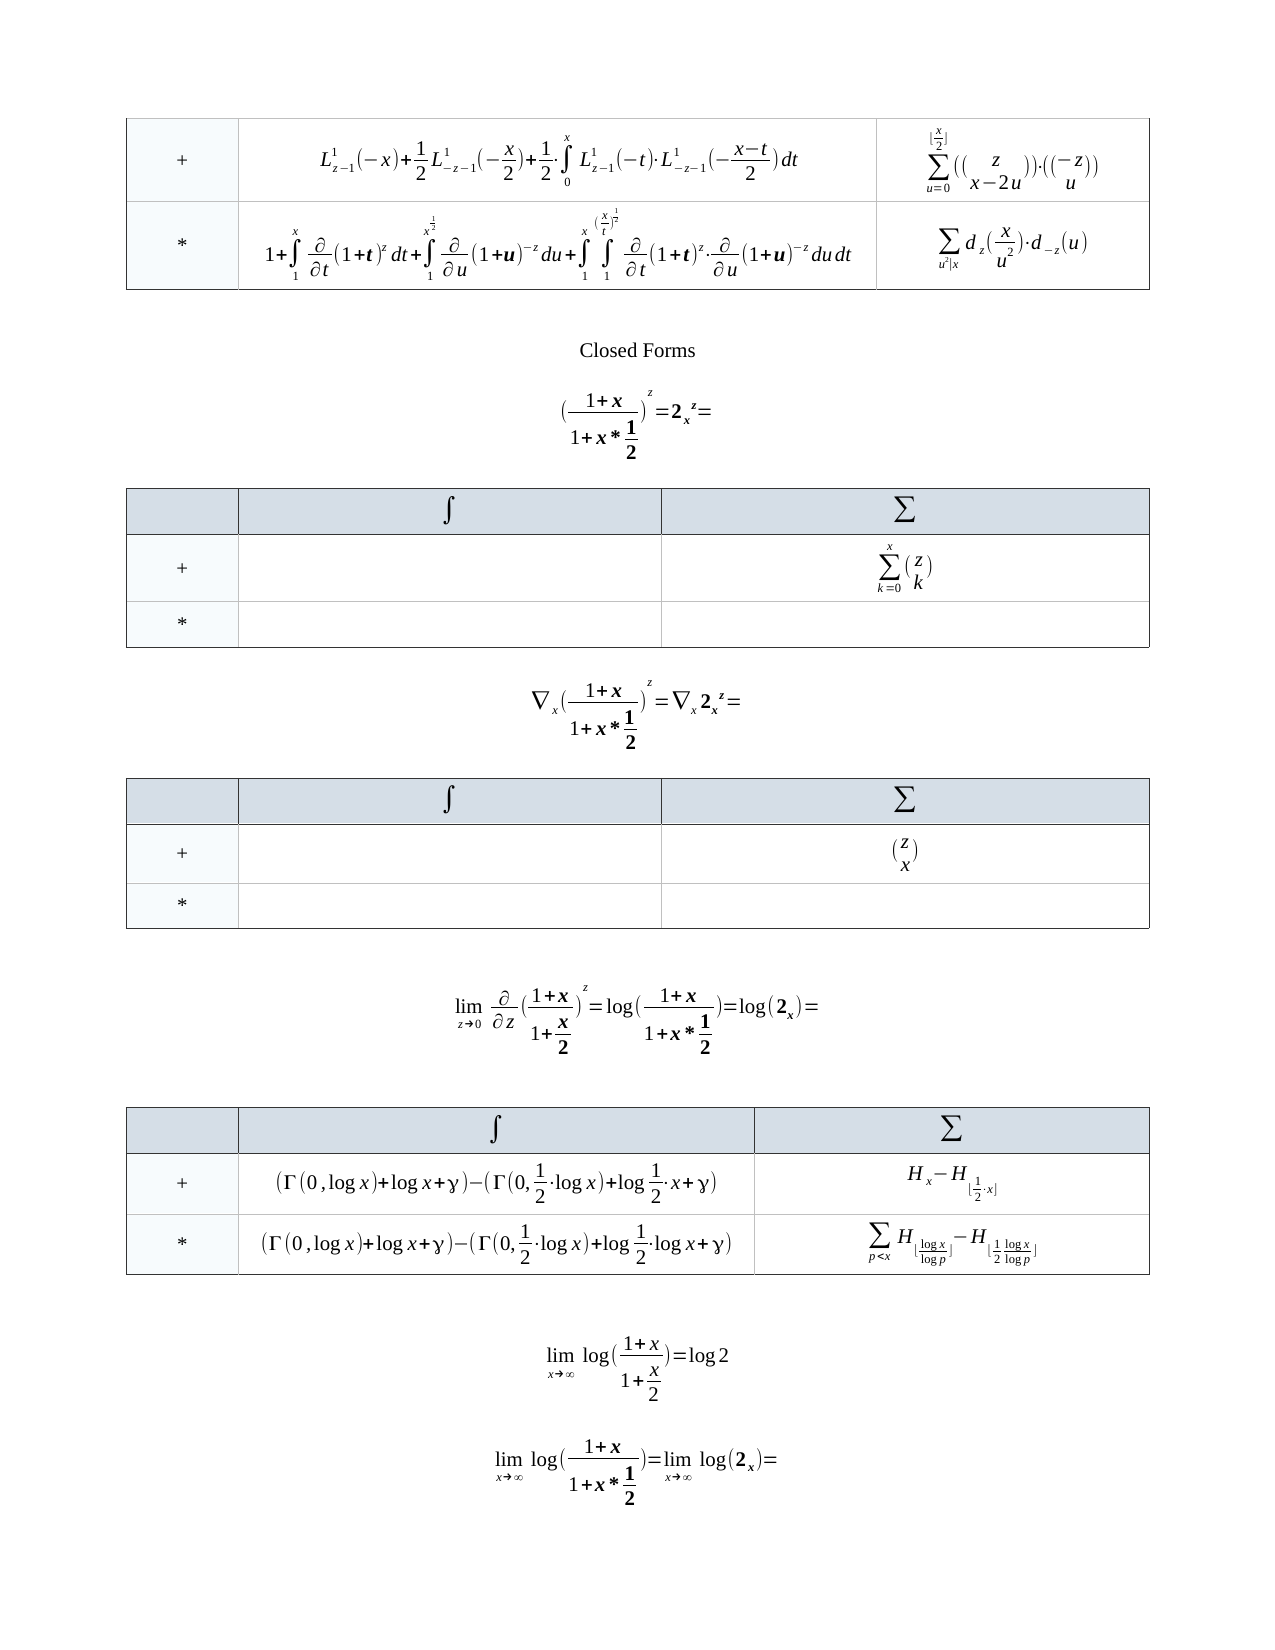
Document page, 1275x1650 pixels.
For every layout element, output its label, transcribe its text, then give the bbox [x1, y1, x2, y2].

table_cell * [127, 202, 238, 289]
table_header [662, 489, 1149, 534]
table_cell * [127, 1215, 238, 1274]
text Closed Forms [118, 338, 1157, 362]
table_cell [239, 602, 661, 647]
table_cell [239, 1154, 754, 1213]
table_cell [239, 119, 876, 201]
table_cell [662, 884, 1149, 928]
table_header [239, 489, 661, 534]
table_cell [239, 825, 661, 882]
table_cell [877, 119, 1149, 201]
table_cell [877, 202, 1149, 289]
table_header [127, 1108, 238, 1153]
table_cell [239, 535, 661, 601]
table_header [239, 779, 661, 823]
table_cell + [127, 119, 238, 201]
table_cell + [127, 825, 238, 882]
table_cell [239, 884, 661, 928]
table_cell + [127, 535, 238, 601]
table_cell + [127, 1154, 238, 1213]
table_cell [755, 1154, 1149, 1213]
table_header [662, 779, 1149, 823]
table_cell * [127, 602, 238, 647]
table_cell [239, 202, 876, 289]
table_cell [662, 602, 1149, 647]
table_cell [239, 1215, 754, 1274]
table_cell [662, 535, 1149, 601]
table_header [239, 1108, 754, 1153]
table_cell [662, 825, 1149, 882]
table_cell * [127, 884, 238, 928]
table_header [127, 779, 238, 823]
table_cell [755, 1215, 1149, 1274]
table_header [127, 489, 238, 534]
table_header [755, 1108, 1149, 1153]
